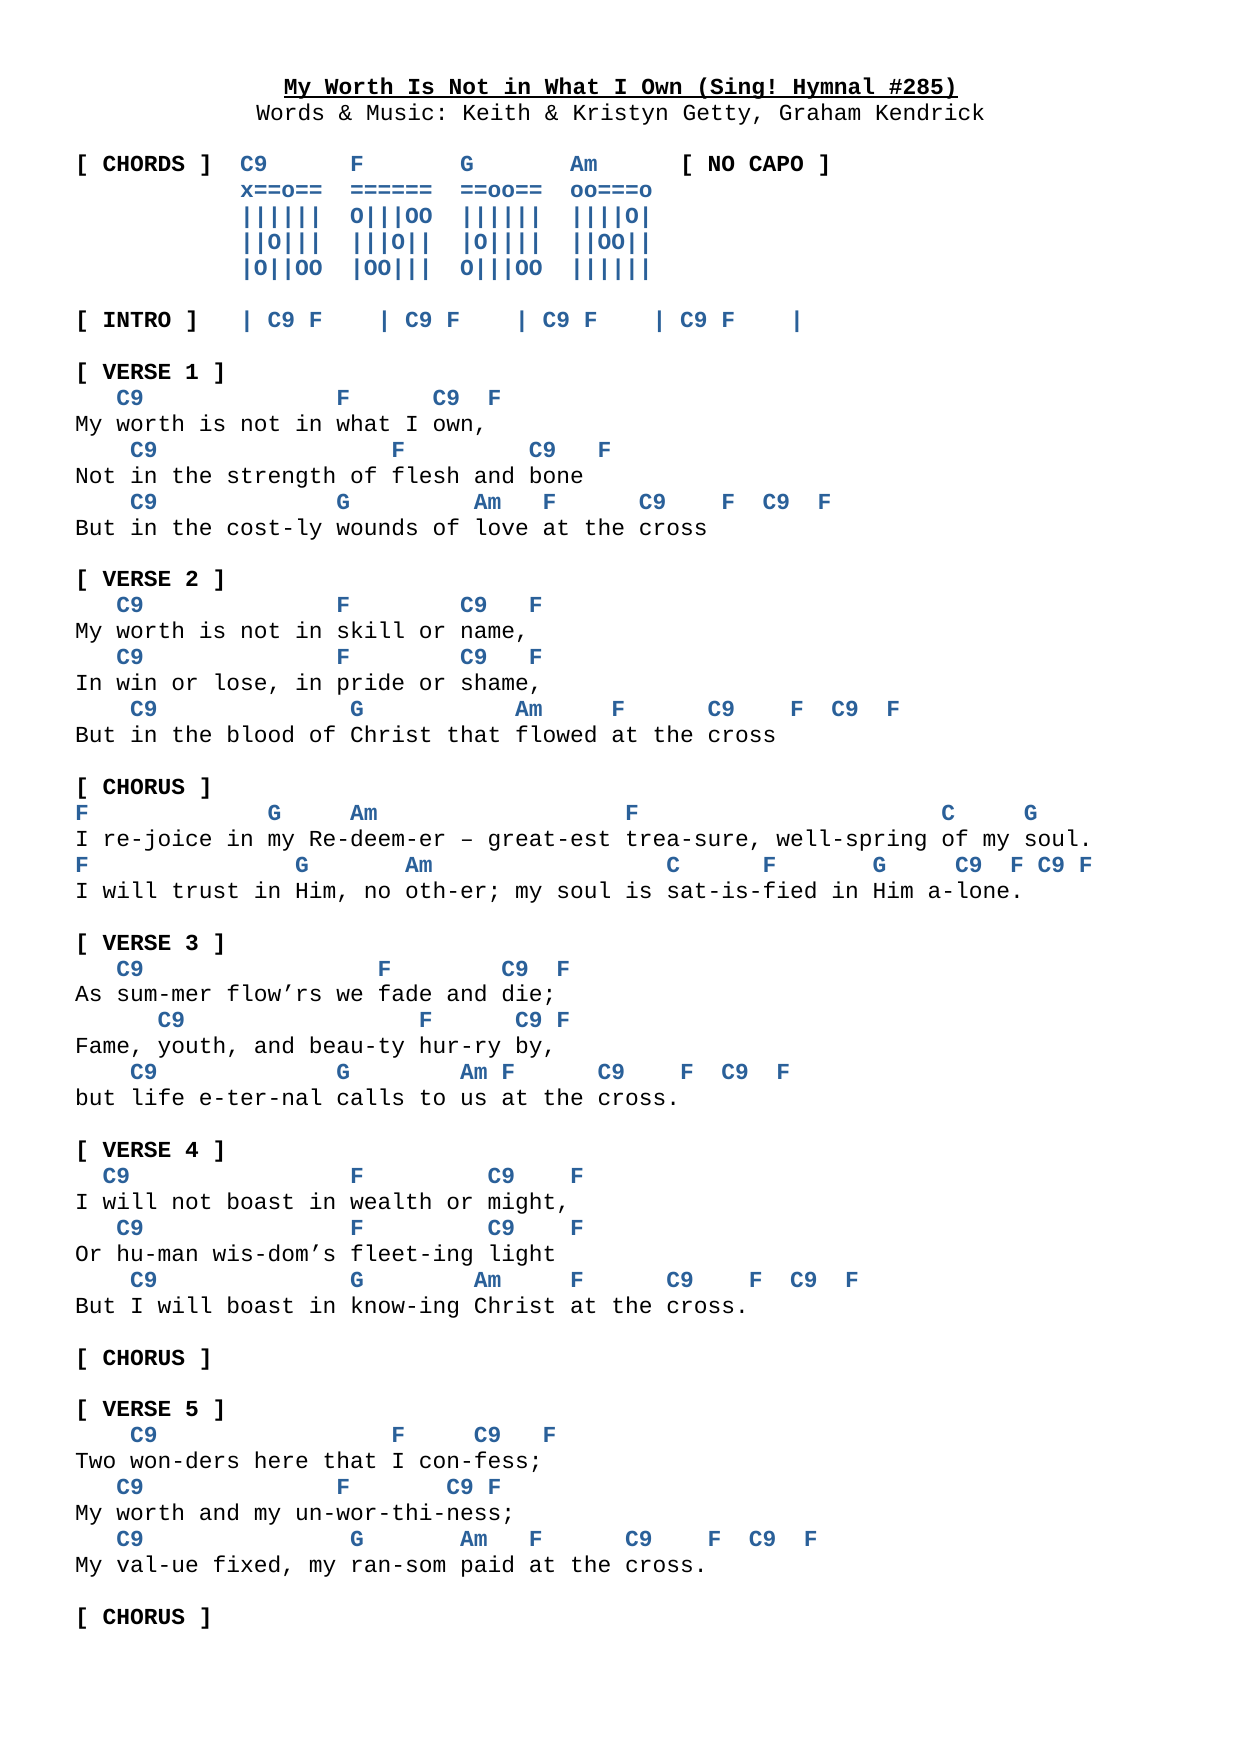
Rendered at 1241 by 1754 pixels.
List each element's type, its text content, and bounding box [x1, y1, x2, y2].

text C9 G Am F C9 F C9 F [75, 490, 1166, 516]
text I will trust in Him, no oth-er; my soul is sat-is-fied in Him a-lone. [75, 879, 1166, 905]
text [ CHORUS ] [75, 1346, 1166, 1372]
text F G Am F C G [75, 801, 1166, 827]
text [ CHORUS ] [75, 775, 1166, 801]
text [ VERSE 3 ] [75, 931, 1166, 957]
text C9 G Am F C9 F C9 F [75, 1061, 1166, 1087]
text As sum-mer flow’rs we fade and die; [75, 983, 1166, 1009]
text My Worth Is Not in What I Own (Sing! Hymnal #285) [75, 75, 1166, 101]
text C9 G Am F C9 F C9 F [75, 1268, 1166, 1294]
text C9 F C9 F [75, 1424, 1166, 1450]
text In win or lose, in pride or shame, [75, 672, 1166, 697]
text My worth and my un-wor-thi-ness; [75, 1502, 1166, 1527]
text Fame, youth, and beau-ty hur-ry by, [75, 1035, 1166, 1061]
text C9 F C9 F [75, 957, 1166, 983]
text but life e-ter-nal calls to us at the cross. [75, 1087, 1166, 1112]
text Two won-ders here that I con-fess; [75, 1450, 1166, 1476]
text My val-ue fixed, my ran-som paid at the cross. [75, 1553, 1166, 1579]
text [ INTRO ] | C9 F | C9 F | C9 F | C9 F | [75, 308, 1166, 334]
text |||||| O|||OO |||||| ||||O| [75, 205, 1166, 231]
text C9 F C9 F [75, 386, 1166, 412]
text C9 F C9 F [75, 1164, 1166, 1190]
text C9 G Am F C9 F C9 F [75, 1527, 1166, 1553]
text [ CHORDS ] C9 F G Am [ NO CAPO ] [75, 153, 1166, 179]
text Not in the strength of flesh and bone [75, 464, 1166, 490]
text C9 F C9 F [75, 1216, 1166, 1242]
text [ VERSE 5 ] [75, 1398, 1166, 1424]
text [ VERSE 4 ] [75, 1138, 1166, 1164]
text But in the blood of Christ that flowed at the cross [75, 723, 1166, 749]
text ||O||| |||O|| |O|||| ||OO|| [75, 231, 1166, 257]
text F G Am C F G C9 F C9 F [75, 853, 1166, 879]
text But I will boast in know-ing Christ at the cross. [75, 1294, 1166, 1320]
text |O||OO |OO||| O|||OO |||||| [75, 257, 1166, 282]
text [ VERSE 2 ] [75, 568, 1166, 594]
text My worth is not in what I own, [75, 412, 1166, 438]
text Or hu-man wis-dom’s fleet-ing light [75, 1242, 1166, 1268]
text [ VERSE 1 ] [75, 360, 1166, 386]
text [ CHORUS ] [75, 1605, 1166, 1631]
text x==o== ====== ==oo== oo===o [75, 179, 1166, 205]
text C9 F C9 F [75, 438, 1166, 464]
text C9 F C9 F [75, 1476, 1166, 1502]
text Words & Music: Keith & Kristyn Getty, Graham Kendrick [75, 101, 1166, 127]
text I re-joice in my Re-deem-er – great-est trea-sure, well-spring of my soul. [75, 827, 1166, 853]
text C9 F C9 F [75, 594, 1166, 620]
text I will not boast in wealth or might, [75, 1190, 1166, 1216]
text My worth is not in skill or name, [75, 620, 1166, 646]
text C9 F C9 F [75, 1009, 1166, 1035]
text C9 F C9 F [75, 646, 1166, 672]
text C9 G Am F C9 F C9 F [75, 697, 1166, 723]
text But in the cost-ly wounds of love at the cross [75, 516, 1166, 542]
